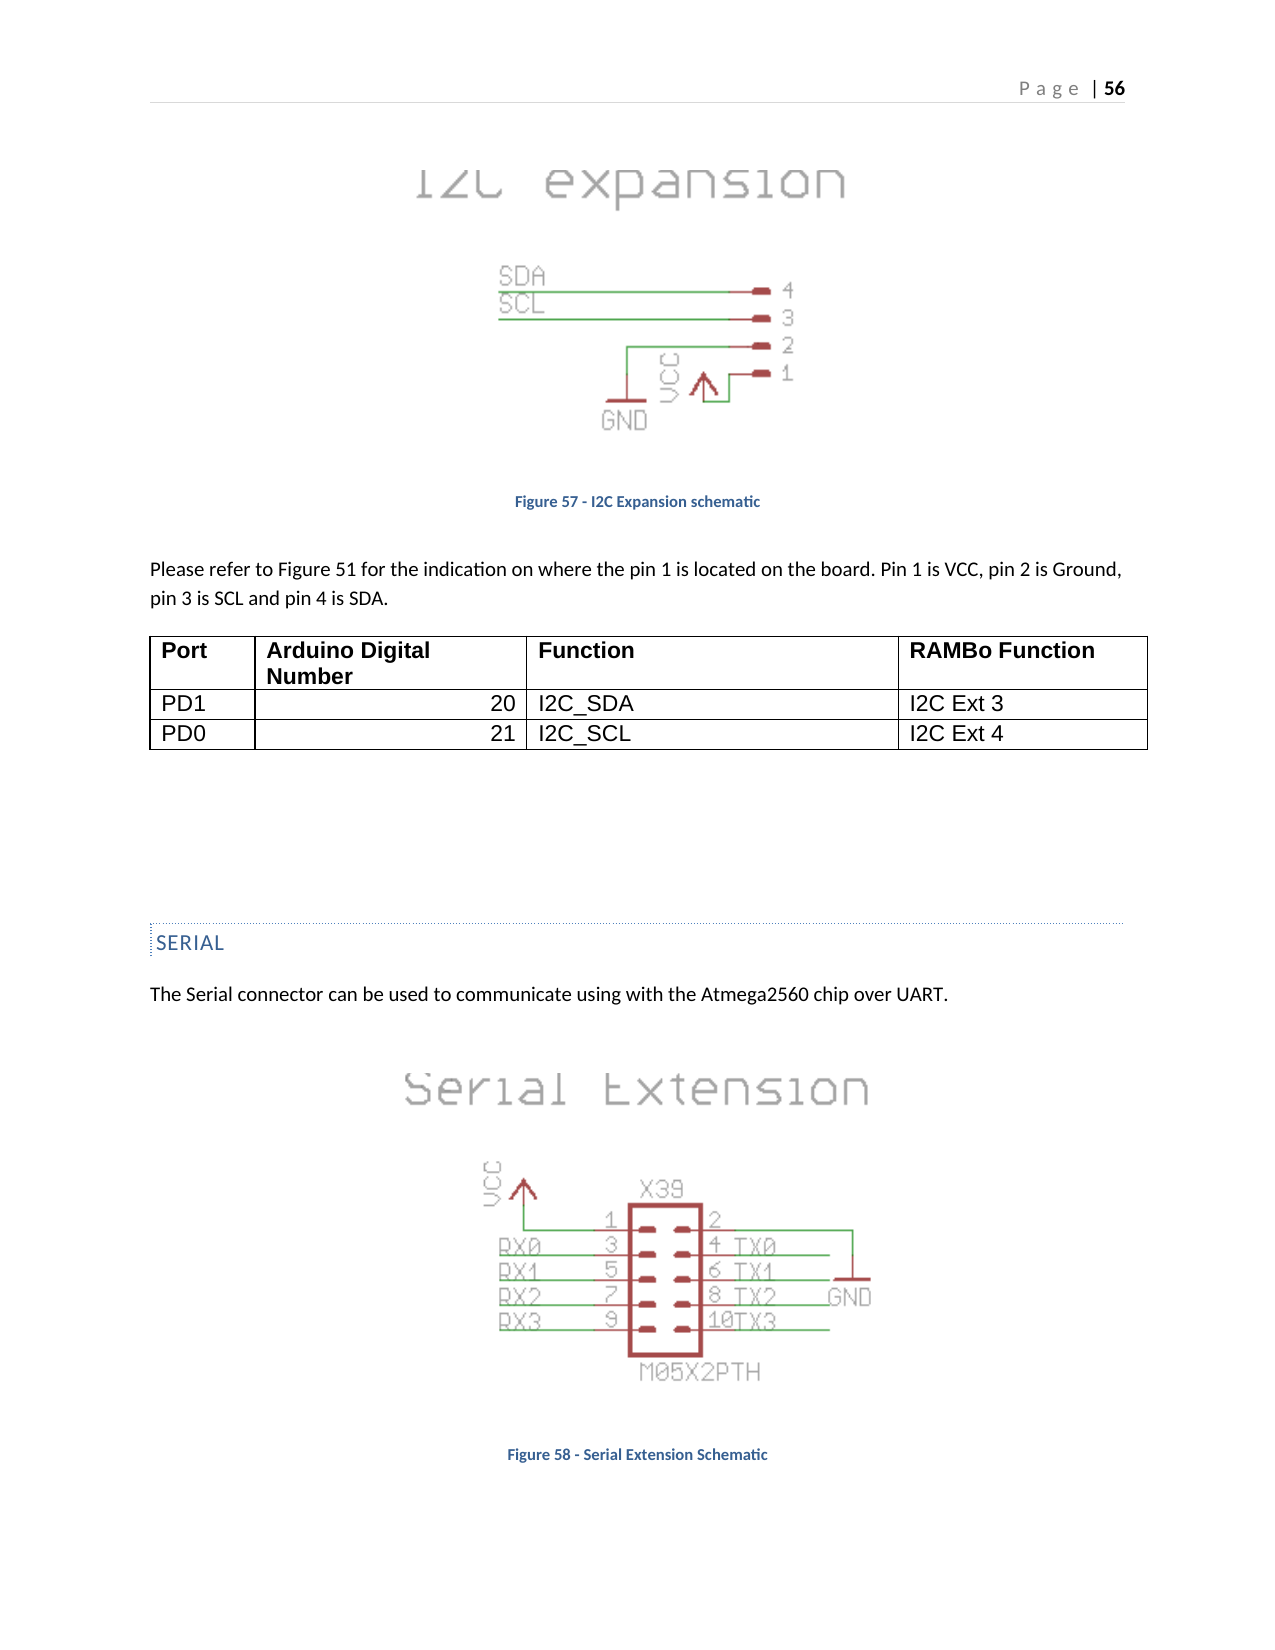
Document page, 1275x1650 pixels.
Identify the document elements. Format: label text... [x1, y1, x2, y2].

table_cell I2C_SDA [527, 690, 898, 719]
text The Serial connector can be used to communicate using with the Atmega2560 chip over UART. [150, 981, 1125, 1007]
table_cell 20 [256, 690, 526, 719]
text Figure 58 - Serial Extension Schematic [150, 1445, 1125, 1465]
table_header Arduino Digital Number [256, 637, 526, 689]
table_cell PD0 [151, 720, 254, 749]
table_header Port [151, 637, 254, 689]
text Please refer to Figure 51 for the indication on where the pin 1 is located on the board. Pin 1 is VCC, pin 2 is Ground, pin 3 is SCL and pin 4 is SDA. [150, 556, 1125, 611]
table_cell PD1 [151, 690, 254, 719]
subtitle Serial [150, 923, 1125, 956]
table_cell I2C Ext 3 [899, 690, 1147, 719]
table_cell I2C_SCL [527, 720, 898, 749]
text Figure 57 - I2C Expansion schematic [150, 491, 1125, 512]
table_cell 21 [256, 720, 526, 749]
table_cell I2C Ext 4 [899, 720, 1147, 749]
table_header RAMBo Function [899, 637, 1147, 689]
table_header Function [527, 637, 898, 689]
